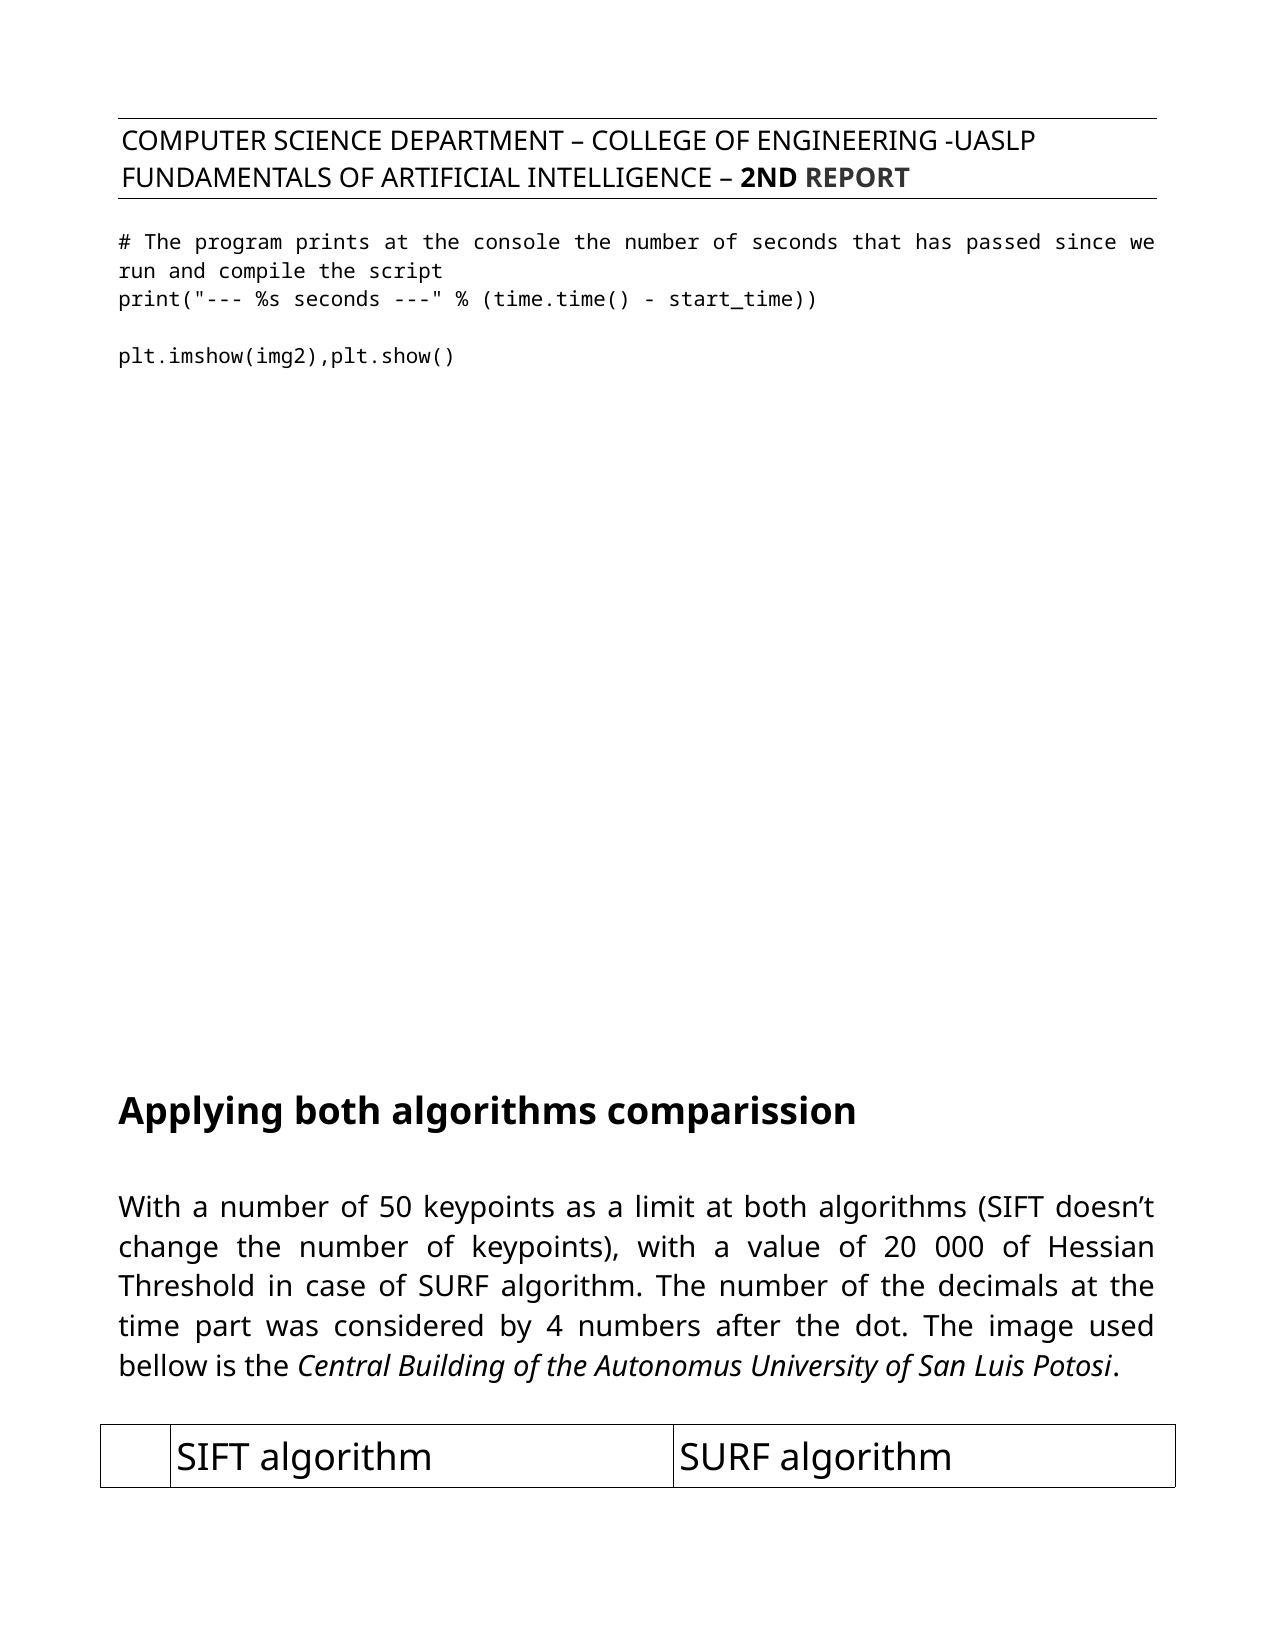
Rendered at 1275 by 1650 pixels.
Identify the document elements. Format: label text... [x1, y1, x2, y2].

table_header SURF algorithm [674, 1425, 1175, 1487]
table_header [101, 1425, 170, 1487]
text # The program prints at the console the number of seconds that has passed since we run and compile the script [118, 227, 1157, 284]
text plt.imshow(img2),plt.show() [118, 341, 1157, 369]
text Applying both algorithms comparission [118, 1084, 1157, 1135]
table_header SIFT algorithm [171, 1425, 673, 1487]
text print("--- %s seconds ---" % (time.time() - start_time)) [118, 284, 1157, 313]
text With a number of 50 keypoints as a limit at both algorithms (SIFT doesn’t change the number of keypoints), with a value of 20 000 of Hessian Threshold in case of SURF algorithm. The number of the decimals at the time part was considered by 4 numbers after the dot. The image used bellow is the Central Building of the Autonomus University of San Luis Potosi. [118, 1186, 1157, 1385]
